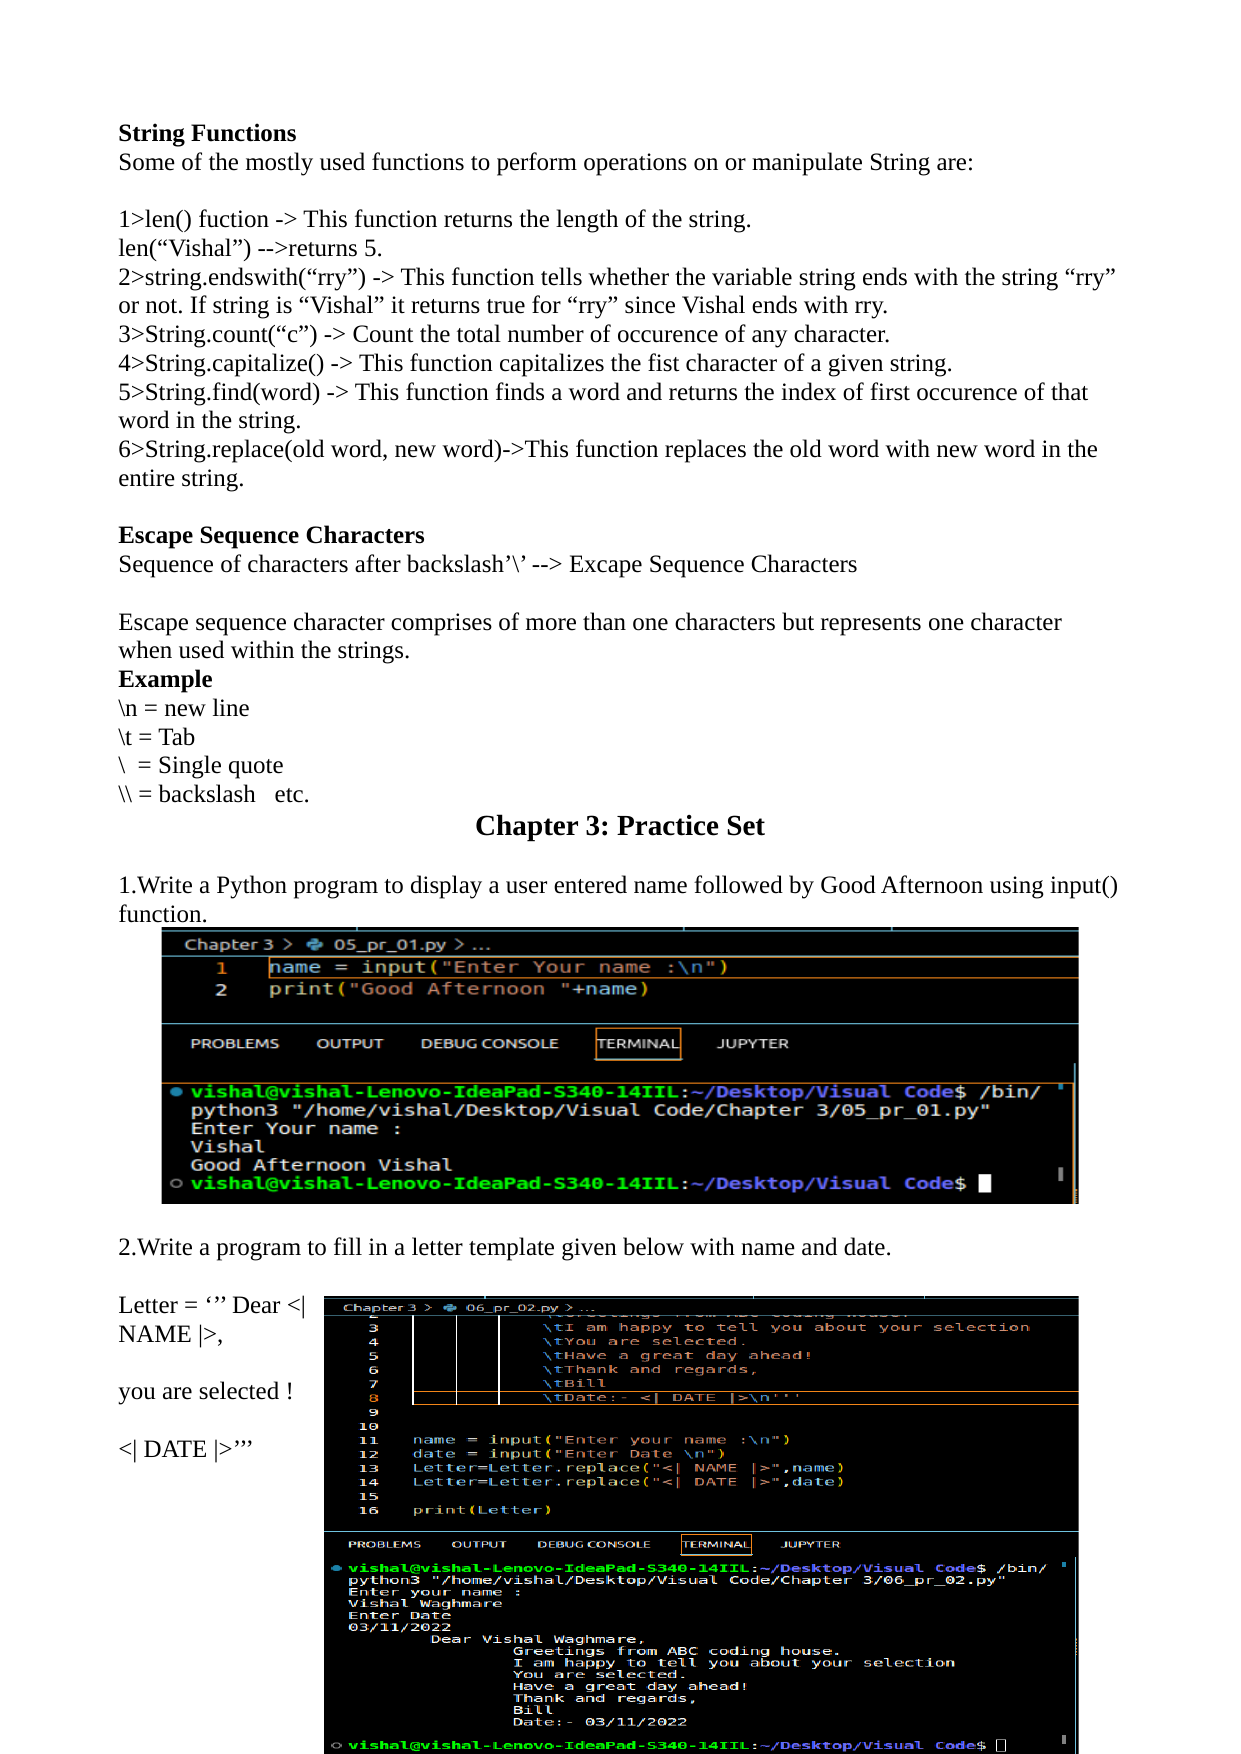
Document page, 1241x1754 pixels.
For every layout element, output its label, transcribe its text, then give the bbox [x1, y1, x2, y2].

text \t = Tab [118, 722, 1122, 751]
text 2.Write a program to fill in a letter template given below with name and date. [118, 1232, 1122, 1261]
text Sequence of characters after backslash’\’ --> Excape Sequence Characters [118, 549, 1122, 578]
picture [161, 927, 1079, 1204]
text 1>len() fuction -> This function returns the length of the string. [118, 204, 1122, 233]
text 6>String.replace(old word, new word)->This function replaces the old word with new word in the entire string. [118, 434, 1122, 492]
text [1079, 1347, 1122, 1405]
text Escape Sequence Characters [118, 521, 1122, 549]
text \\ = backslash etc. [118, 779, 1122, 808]
text Some of the mostly used functions to perform operations on or manipulate String are: [118, 147, 1122, 176]
text len(“Vishal”) -->returns 5. [118, 233, 1122, 262]
text 2>string.endswith(“rry”) -> This function tells whether the variable string ends with the string “rry” or not. If string is “Vishal” it returns true for “rry” since Vishal ends with rry. [118, 262, 1122, 319]
text Letter = ‘’’ Dear <| NAME |>, [118, 1290, 1122, 1347]
text <| DATE |>’’’ [118, 1405, 324, 1462]
text 4>String.capitalize() -> This function capitalizes the fist character of a given string. [118, 348, 1122, 377]
text function. [118, 899, 1122, 928]
text Example [118, 664, 1122, 693]
text 1.Write a Python program to display a user entered name followed by Good Afternoon using input() [118, 870, 1122, 899]
text \n = new line [118, 693, 1122, 722]
text 3>String.count(“c”) -> Count the total number of occurence of any character. [118, 319, 1122, 348]
text String Functions [118, 118, 1122, 147]
text [1079, 1405, 1122, 1462]
text 5>String.find(word) -> This function finds a word and returns the index of first occurence of that word in the string. [118, 377, 1122, 434]
text you are selected ! [118, 1347, 324, 1405]
text Chapter 3: Practice Set [118, 808, 1122, 842]
text \ = Single quote [118, 751, 1122, 779]
text Escape sequence character comprises of more than one characters but represents one character when used within the strings. [118, 607, 1122, 664]
picture [324, 1296, 1079, 1754]
